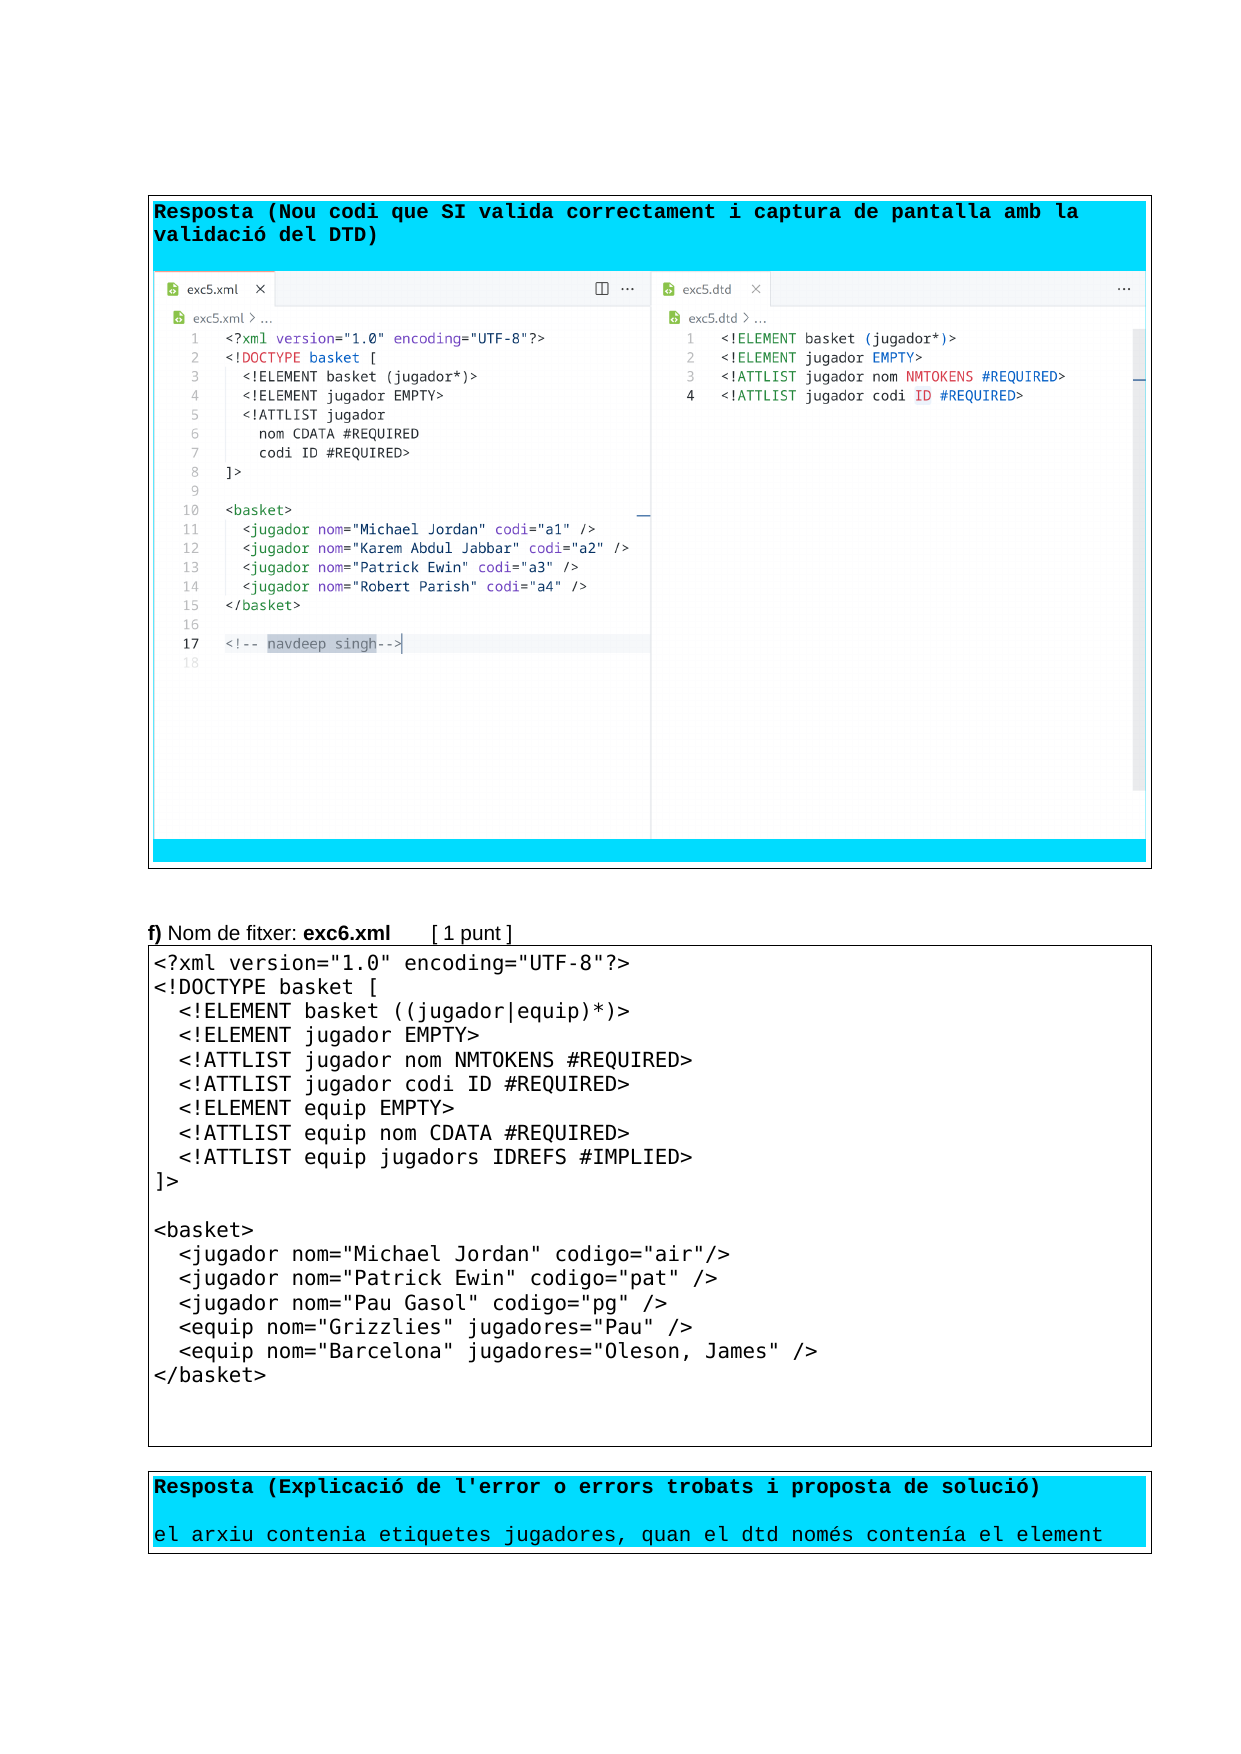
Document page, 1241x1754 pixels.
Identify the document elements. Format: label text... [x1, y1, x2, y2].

table_header <?xml version="1.0" encoding="UTF-8"?> <!DOCTYPE basket [ <!ELEMENT basket ((jugador|equip)*)> <!ELEMENT jugador EMPTY> <!ATTLIST jugador nom NMTOKENS #REQUIRED> <!ATTLIST jugador codi ID #REQUIRED> <!ELEMENT equip EMPTY> <!ATTLIST equip nom CDATA #REQUIRED> <!ATTLIST equip jugadors IDREFS #IMPLIED> ]> <basket> <jugador nom="Michael Jordan" codigo="air"/> <jugador nom="Patrick Ewin" codigo="pat" /> <jugador nom="Pau Gasol" codigo="pg" /> <equip nom="Grizzlies" jugadores="Pau" /> <equip nom="Barcelona" jugadores="Oleson, James" /> </basket> [149, 946, 1151, 1446]
picture [153, 271, 1146, 839]
table_header Resposta (Nou codi que SI valida correctament i captura de pantalla amb la validació del DTD) [149, 196, 1151, 868]
text f) Nom de fitxer: exc6.xml [ 1 punt ] [148, 921, 1151, 945]
table_header Resposta (Explicació de l'error o errors trobats i proposta de solució) el arxiu contenia etiquetes jugadores, quan el dtd només contenía el element [149, 1472, 1151, 1553]
